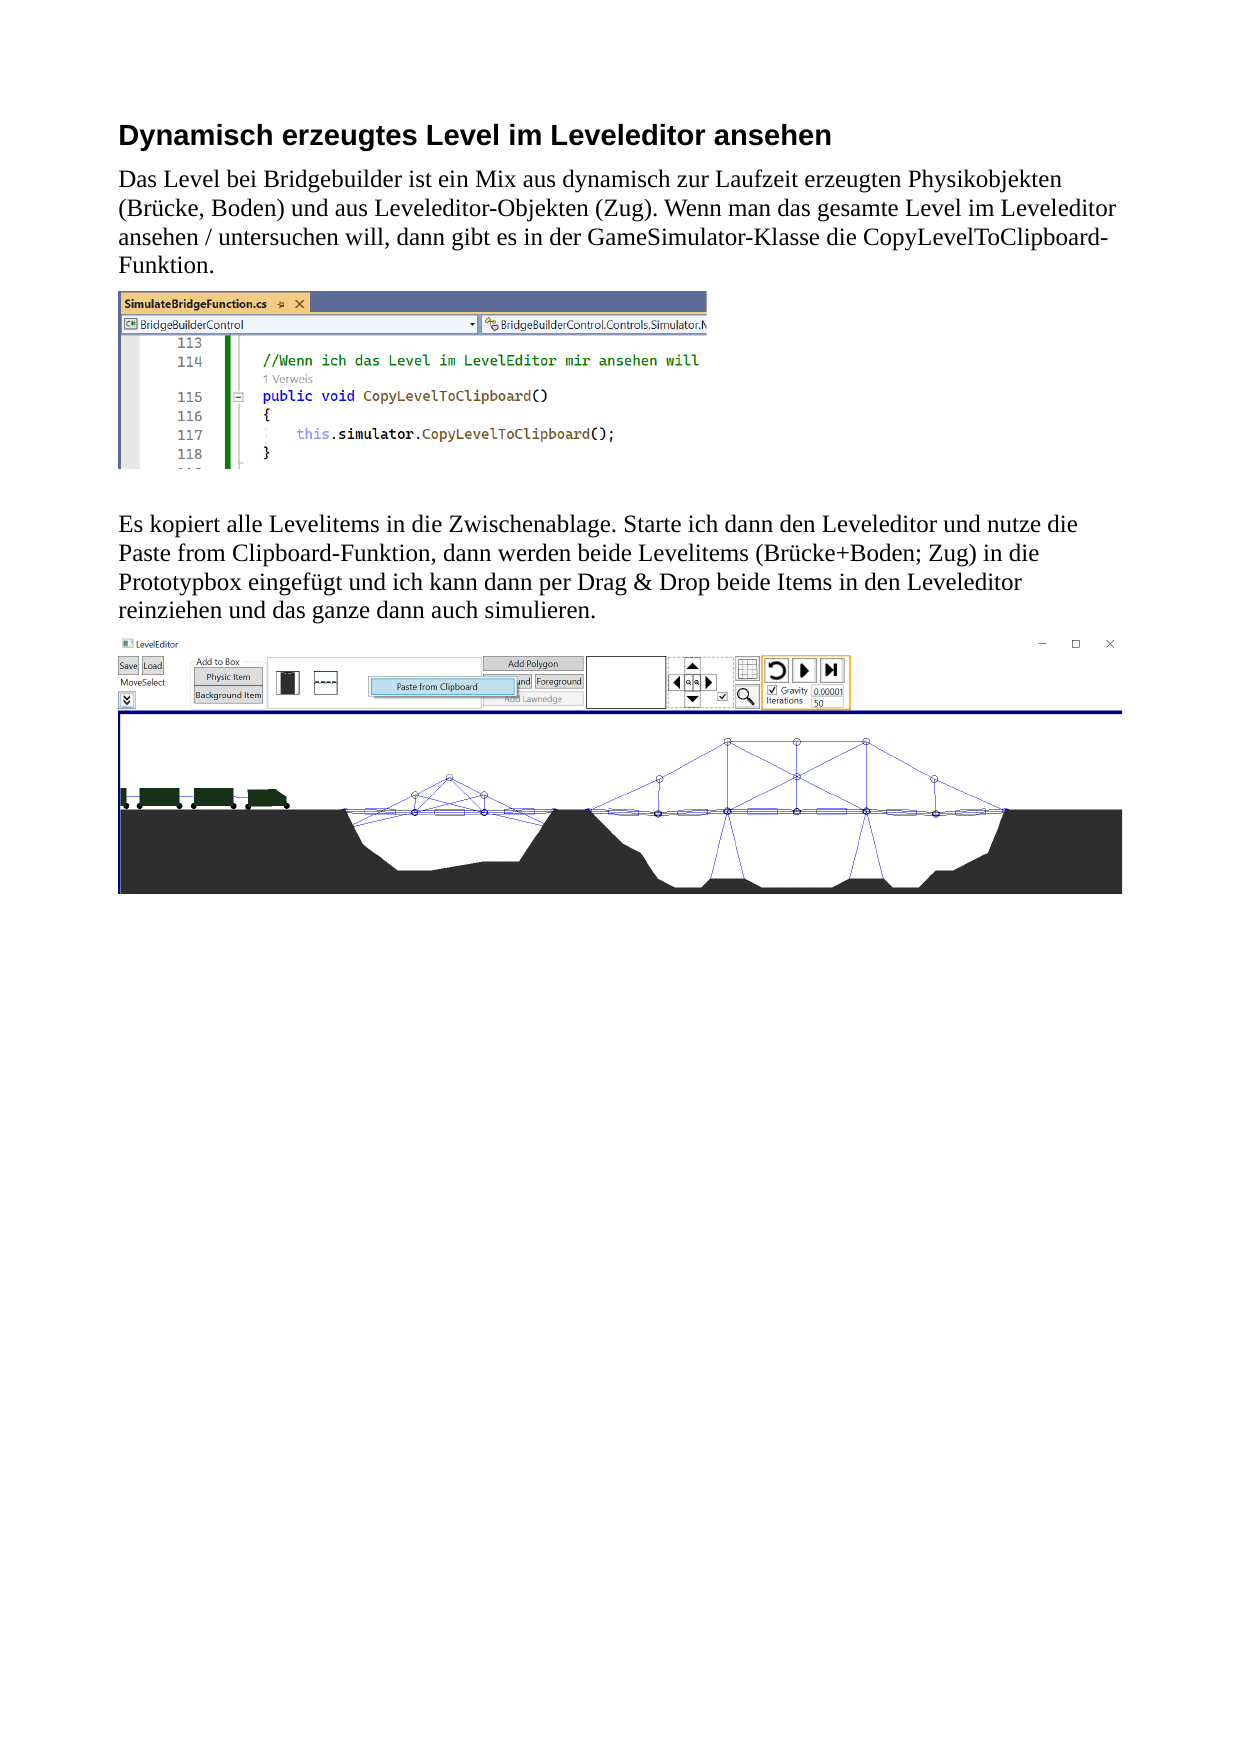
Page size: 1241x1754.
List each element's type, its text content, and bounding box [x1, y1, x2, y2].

picture [118, 636, 1123, 894]
text Das Level bei Bridgebuilder ist ein Mix aus dynamisch zur Laufzeit erzeugten Physikobjekten (Brücke, Boden) und aus Leveleditor-Objekten (Zug). Wenn man das gesamte Level im Leveleditor ansehen / untersuchen will, dann gibt es in der GameSimulator-Klasse die CopyLevelToClipboard-Funktion. [118, 164, 1122, 279]
subtitle Dynamisch erzeugtes Level im Leveleditor ansehen [118, 118, 1122, 152]
picture [118, 291, 707, 469]
text Es kopiert alle Levelitems in die Zwischenablage. Starte ich dann den Leveleditor und nutze die Paste from Clipboard-Funktion, dann werden beide Levelitems (Brücke+Boden; Zug) in die Prototypbox eingefügt und ich kann dann per Drag & Drop beide Items in den Leveleditor reinziehen und das ganze dann auch simulieren. [118, 509, 1122, 624]
